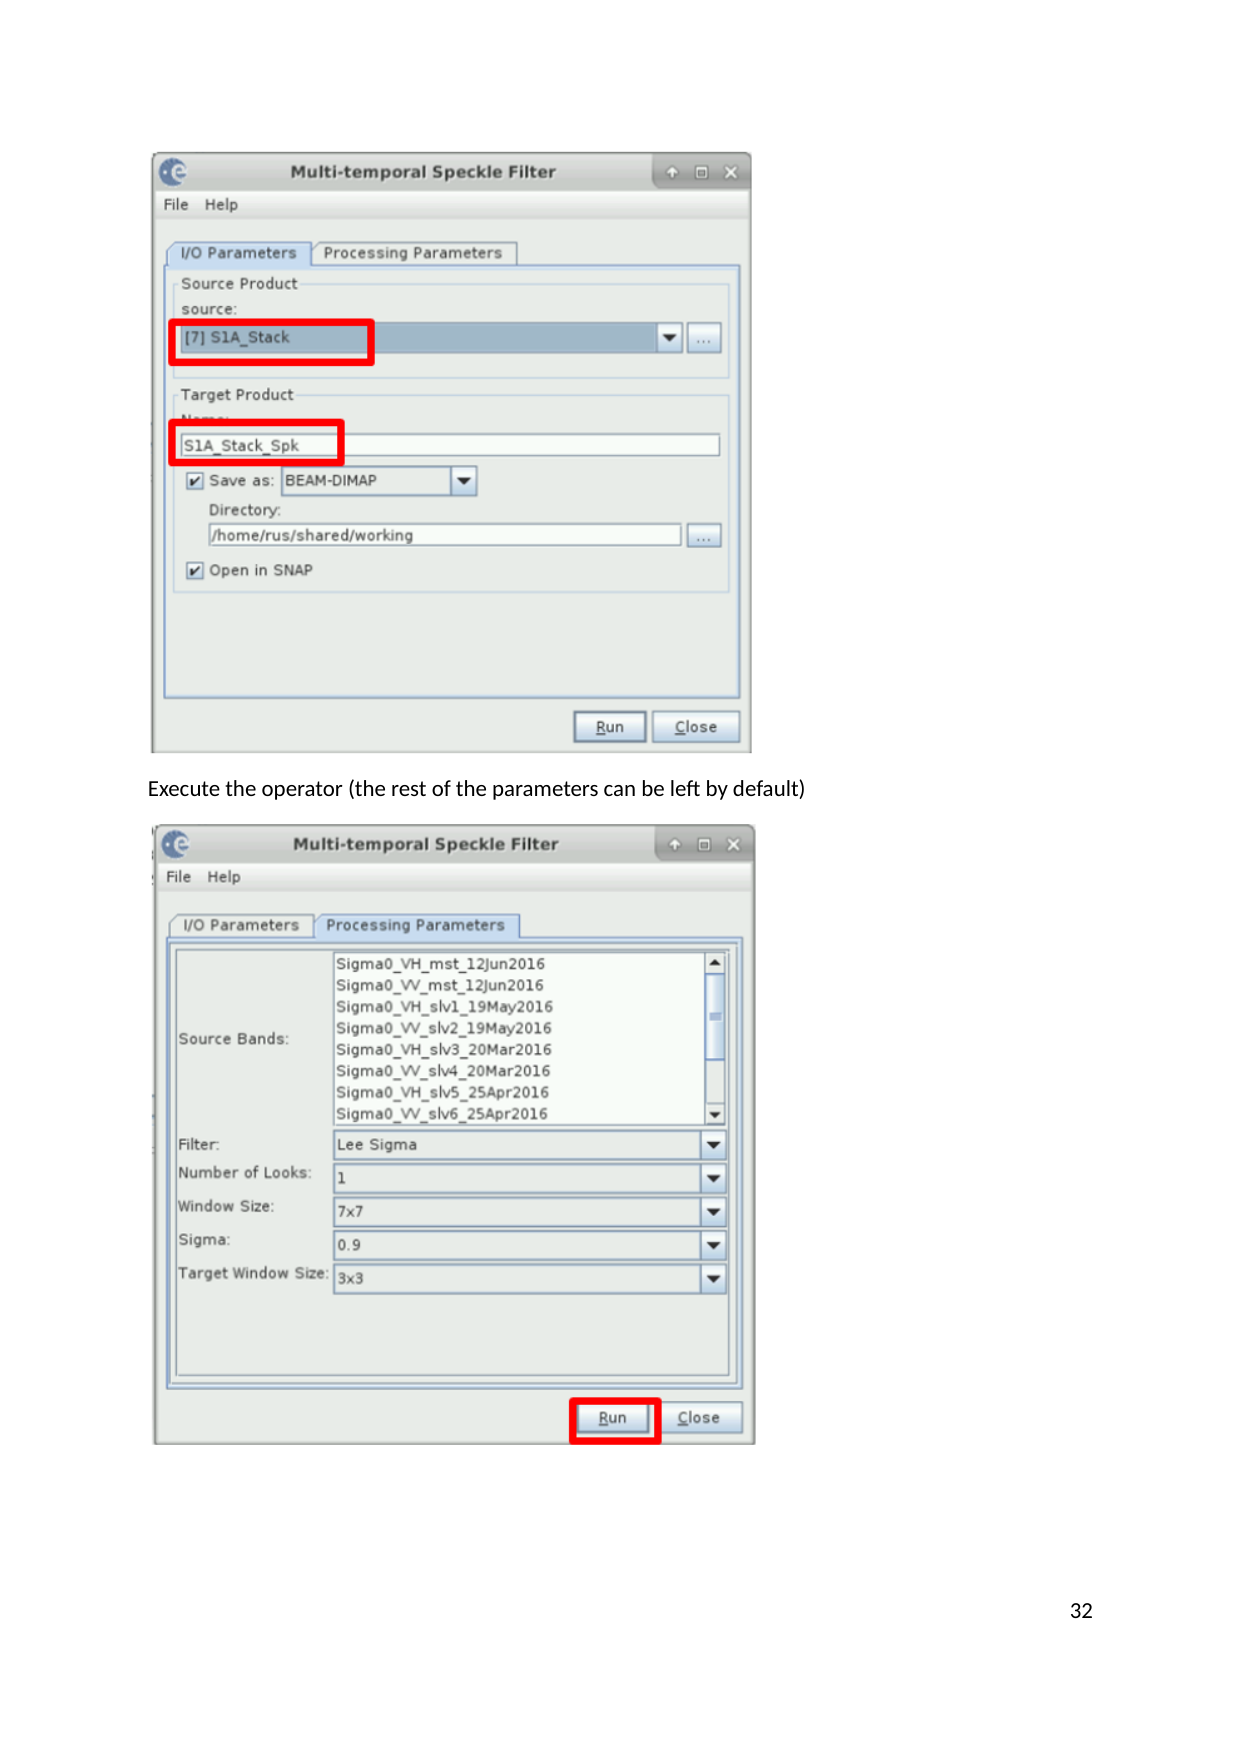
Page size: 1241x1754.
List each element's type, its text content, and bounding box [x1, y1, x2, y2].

text Execute the operator (the rest of the parameters can be left by default) [148, 774, 1093, 802]
picture [147, 818, 762, 1450]
picture [147, 147, 758, 757]
